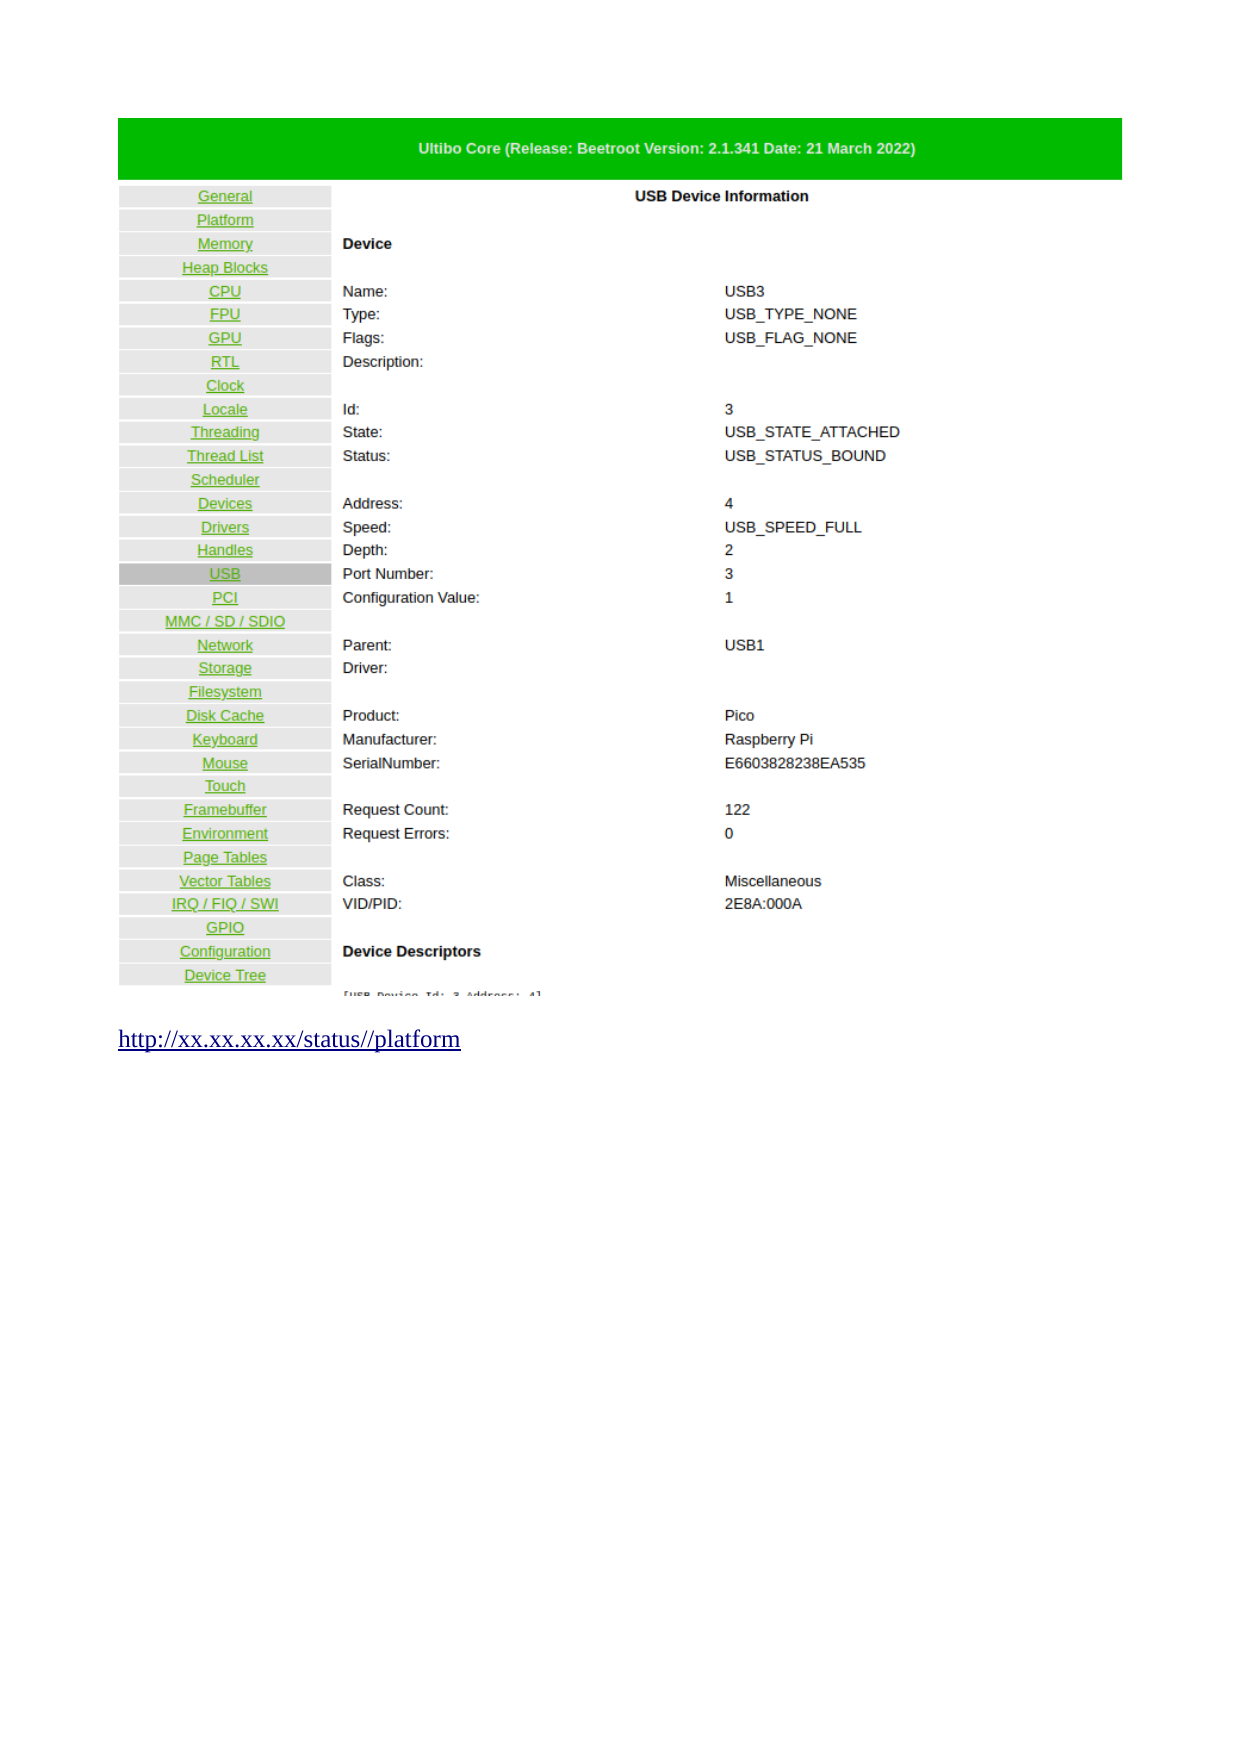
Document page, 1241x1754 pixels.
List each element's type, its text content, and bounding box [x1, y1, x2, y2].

picture [118, 118, 1123, 996]
text http://xx.xx.xx.xx/status//platform [118, 1024, 1122, 1053]
